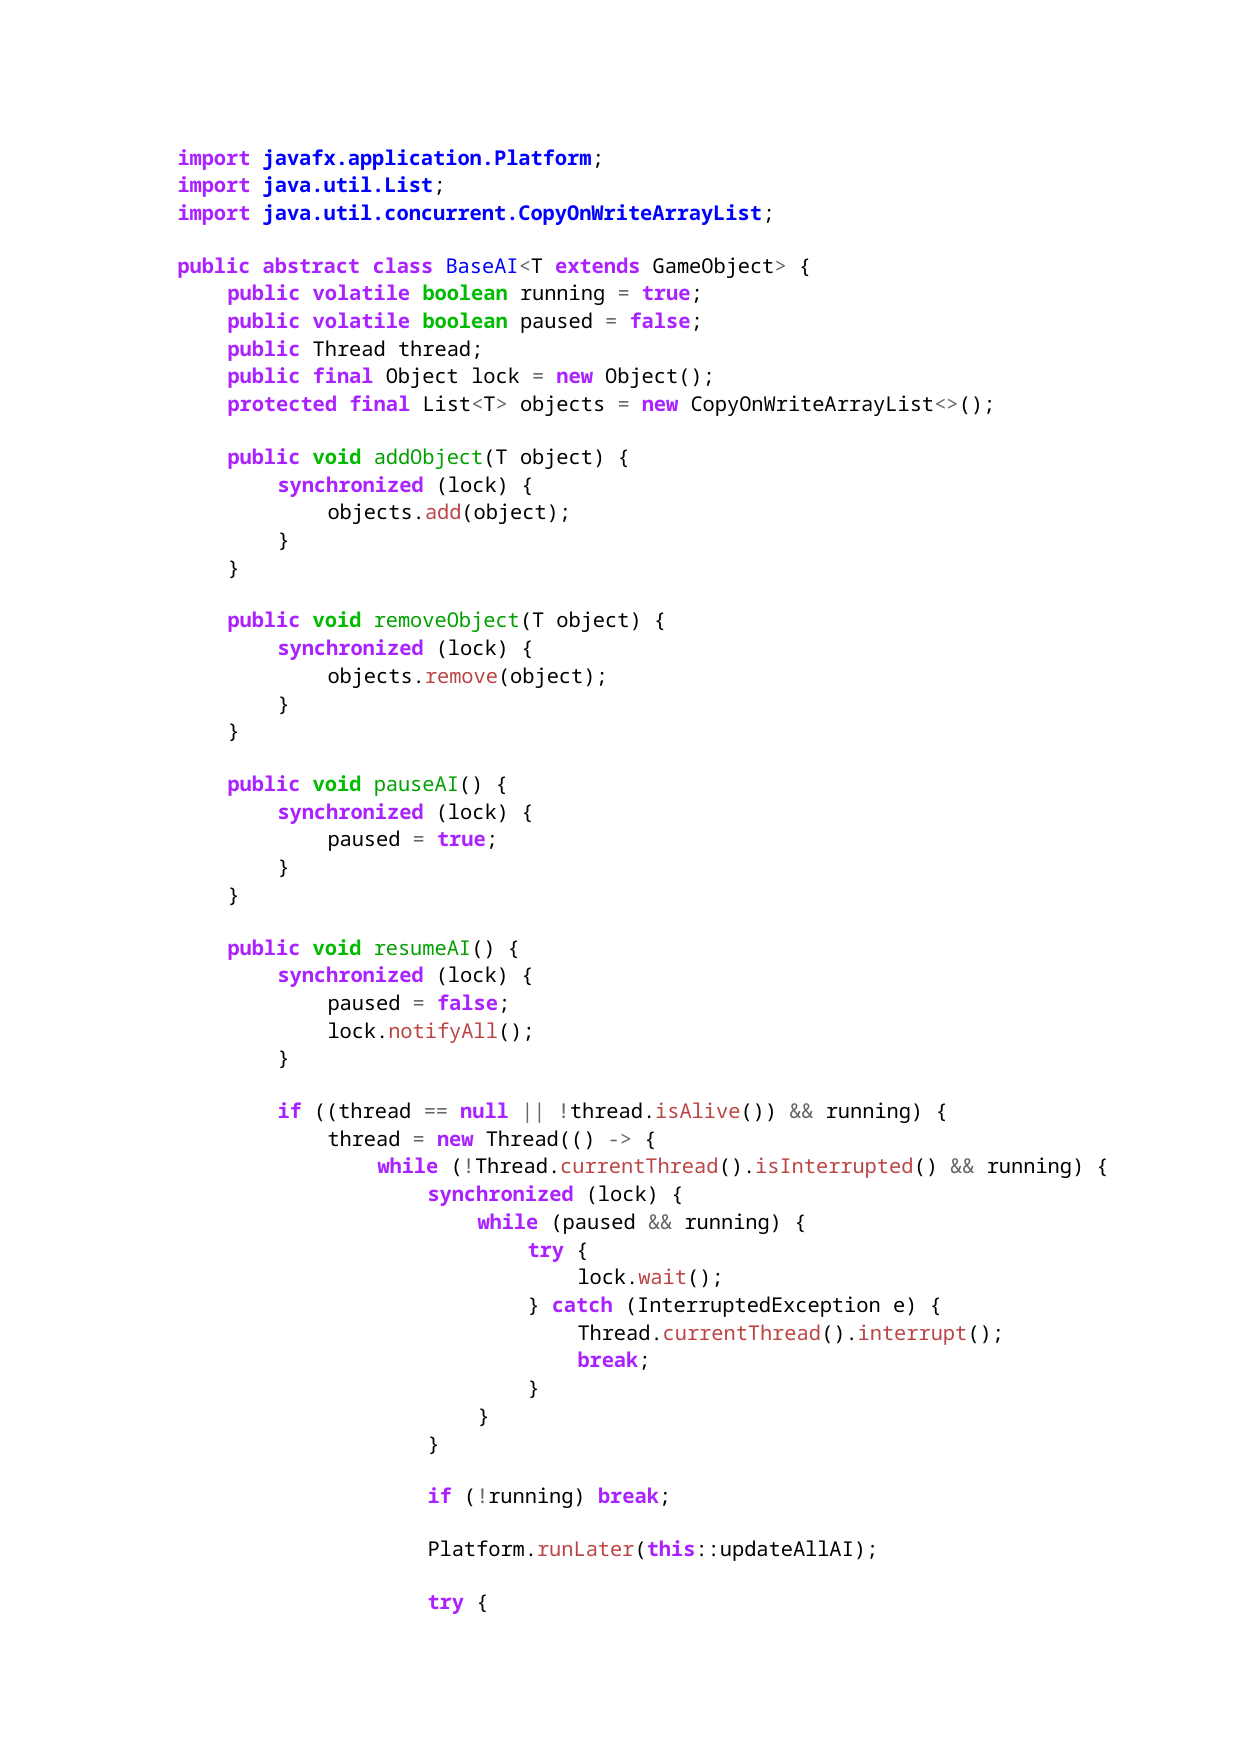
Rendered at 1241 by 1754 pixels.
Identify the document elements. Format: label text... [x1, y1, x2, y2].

text import java.util.List; [177, 171, 1152, 198]
text while (!Thread.currentThread().isInterrupted() && running) { [177, 1152, 1152, 1180]
text if (!running) break; [177, 1482, 1152, 1509]
text public void resumeAI() { [177, 933, 1152, 961]
text objects.add(object); [177, 498, 1152, 526]
text } [177, 717, 1152, 744]
text synchronized (lock) { [177, 961, 1152, 988]
text public void addObject(T object) { [177, 442, 1152, 470]
text lock.notifyAll(); [177, 1016, 1152, 1044]
text if ((thread == null || !thread.isAlive()) && running) { [177, 1097, 1152, 1124]
text public volatile boolean running = true; [177, 279, 1152, 307]
text } [177, 853, 1152, 880]
text } catch (InterruptedException e) { [177, 1291, 1152, 1318]
text lock.wait(); [177, 1263, 1152, 1291]
text while (paused && running) { [177, 1207, 1152, 1235]
text } [177, 1429, 1152, 1457]
text public final Object lock = new Object(); [177, 362, 1152, 390]
text } [177, 526, 1152, 553]
text synchronized (lock) { [177, 470, 1152, 498]
text } [177, 689, 1152, 717]
text } [177, 553, 1152, 581]
text break; [177, 1346, 1152, 1374]
text import java.util.concurrent.CopyOnWriteArrayList; [177, 198, 1152, 226]
text synchronized (lock) { [177, 797, 1152, 825]
text thread = new Thread(() -> { [177, 1124, 1152, 1152]
text Platform.runLater(this::updateAllAI); [177, 1534, 1152, 1562]
text } [177, 1401, 1152, 1429]
text paused = true; [177, 825, 1152, 853]
text paused = false; [177, 988, 1152, 1016]
text public Thread thread; [177, 334, 1152, 362]
text objects.remove(object); [177, 661, 1152, 689]
text public void pauseAI() { [177, 769, 1152, 797]
text protected final List<T> objects = new CopyOnWriteArrayList<>(); [177, 390, 1152, 417]
text public volatile boolean paused = false; [177, 307, 1152, 334]
text try { [177, 1587, 1152, 1615]
text } [177, 880, 1152, 908]
text try { [177, 1235, 1152, 1263]
text public void removeObject(T object) { [177, 606, 1152, 634]
text public abstract class BaseAI<T extends GameObject> { [177, 251, 1152, 279]
text synchronized (lock) { [177, 1180, 1152, 1207]
text } [177, 1044, 1152, 1072]
text synchronized (lock) { [177, 634, 1152, 661]
text Thread.currentThread().interrupt(); [177, 1318, 1152, 1346]
text } [177, 1374, 1152, 1401]
text import javafx.application.Platform; [177, 143, 1152, 171]
